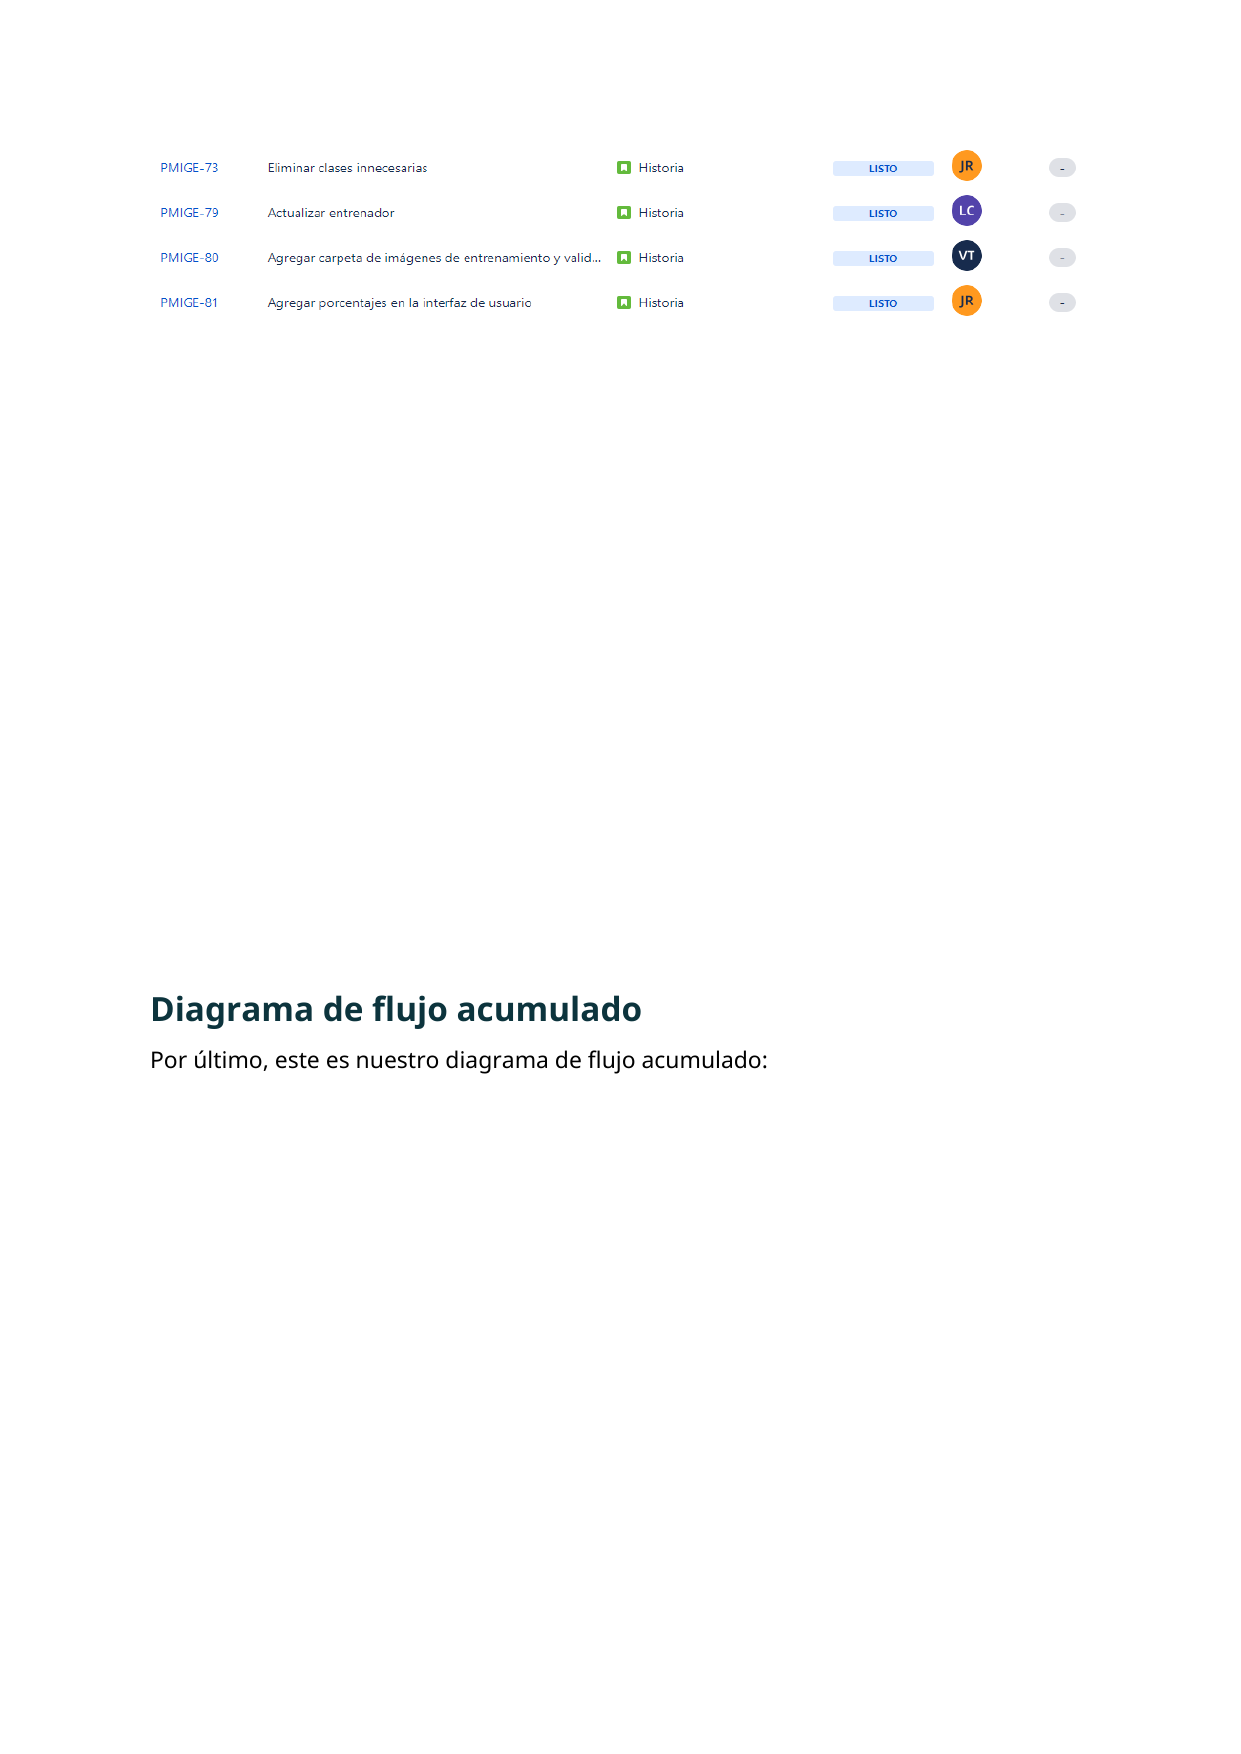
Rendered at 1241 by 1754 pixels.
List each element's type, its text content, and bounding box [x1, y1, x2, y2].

subtitle Diagrama de flujo acumulado [150, 986, 1090, 1031]
text Por último, este es nuestro diagrama de flujo acumulado: [150, 1044, 1090, 1075]
picture [150, 150, 1143, 324]
